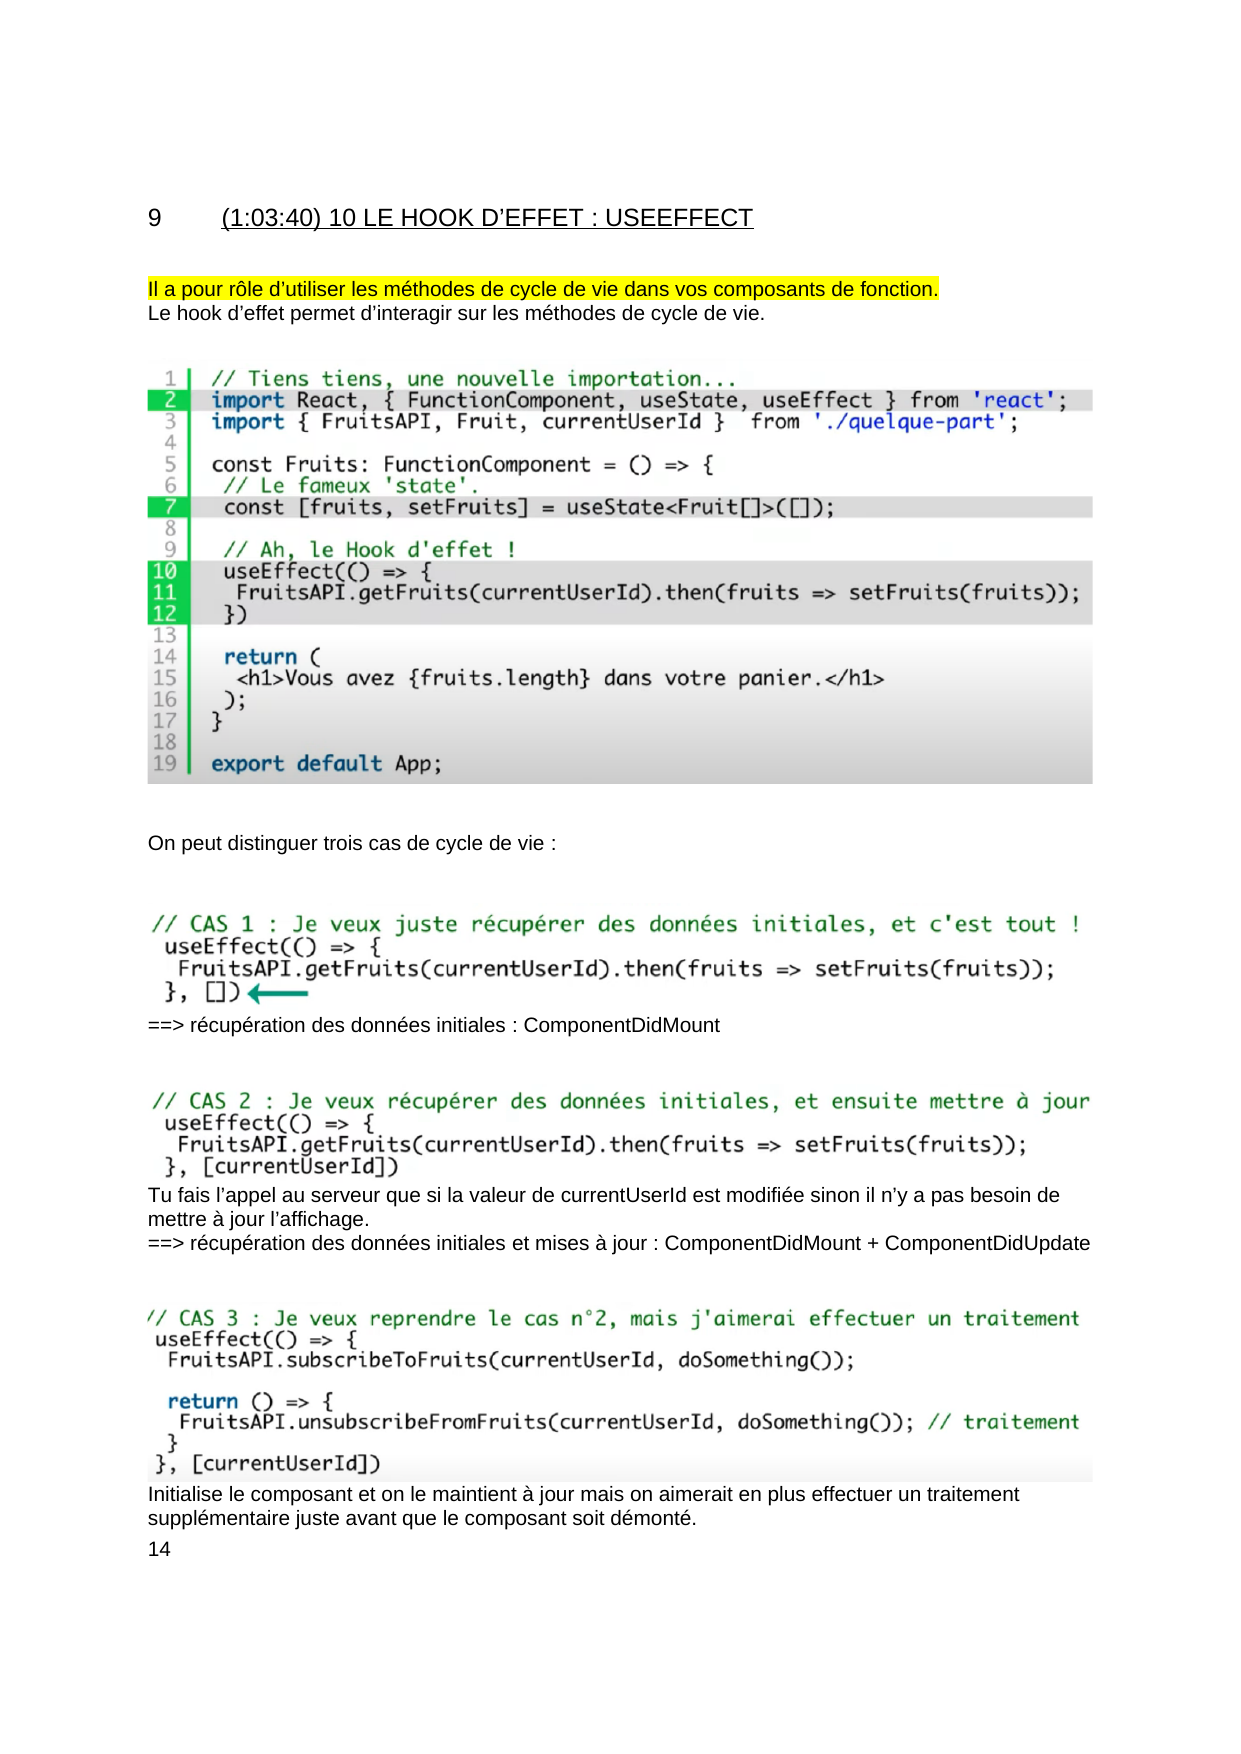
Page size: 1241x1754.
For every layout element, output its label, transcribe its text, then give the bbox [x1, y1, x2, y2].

subtitle (1:03:40) 10 Le Hook d’effet : useEffect [148, 203, 1093, 232]
picture [147, 358, 1093, 784]
text ==> récupération des données initiales et mises à jour : ComponentDidMount + ComponentDidUpdate [148, 1231, 1093, 1254]
picture [147, 1084, 1093, 1183]
picture [147, 1302, 1093, 1482]
text Le hook d’effet permet d’interagir sur les méthodes de cycle de vie. [148, 300, 1093, 324]
text Initialise le composant et on le maintient à jour mais on aimerait en plus effectuer un traitement supplémentaire juste avant que le composant soit démonté. [148, 1482, 1093, 1530]
text Il a pour rôle d’utiliser les méthodes de cycle de vie dans vos composants de fonction. [148, 276, 1093, 300]
text Tu fais l’appel au serveur que si la valeur de currentUserId est modifiée sinon il n’y a pas besoin de mettre à jour l’affichage. [148, 1183, 1093, 1231]
text On peut distinguer trois cas de cycle de vie : [148, 831, 1093, 855]
picture [147, 903, 1093, 1013]
text ==> récupération des données initiales : ComponentDidMount [148, 1013, 1093, 1036]
